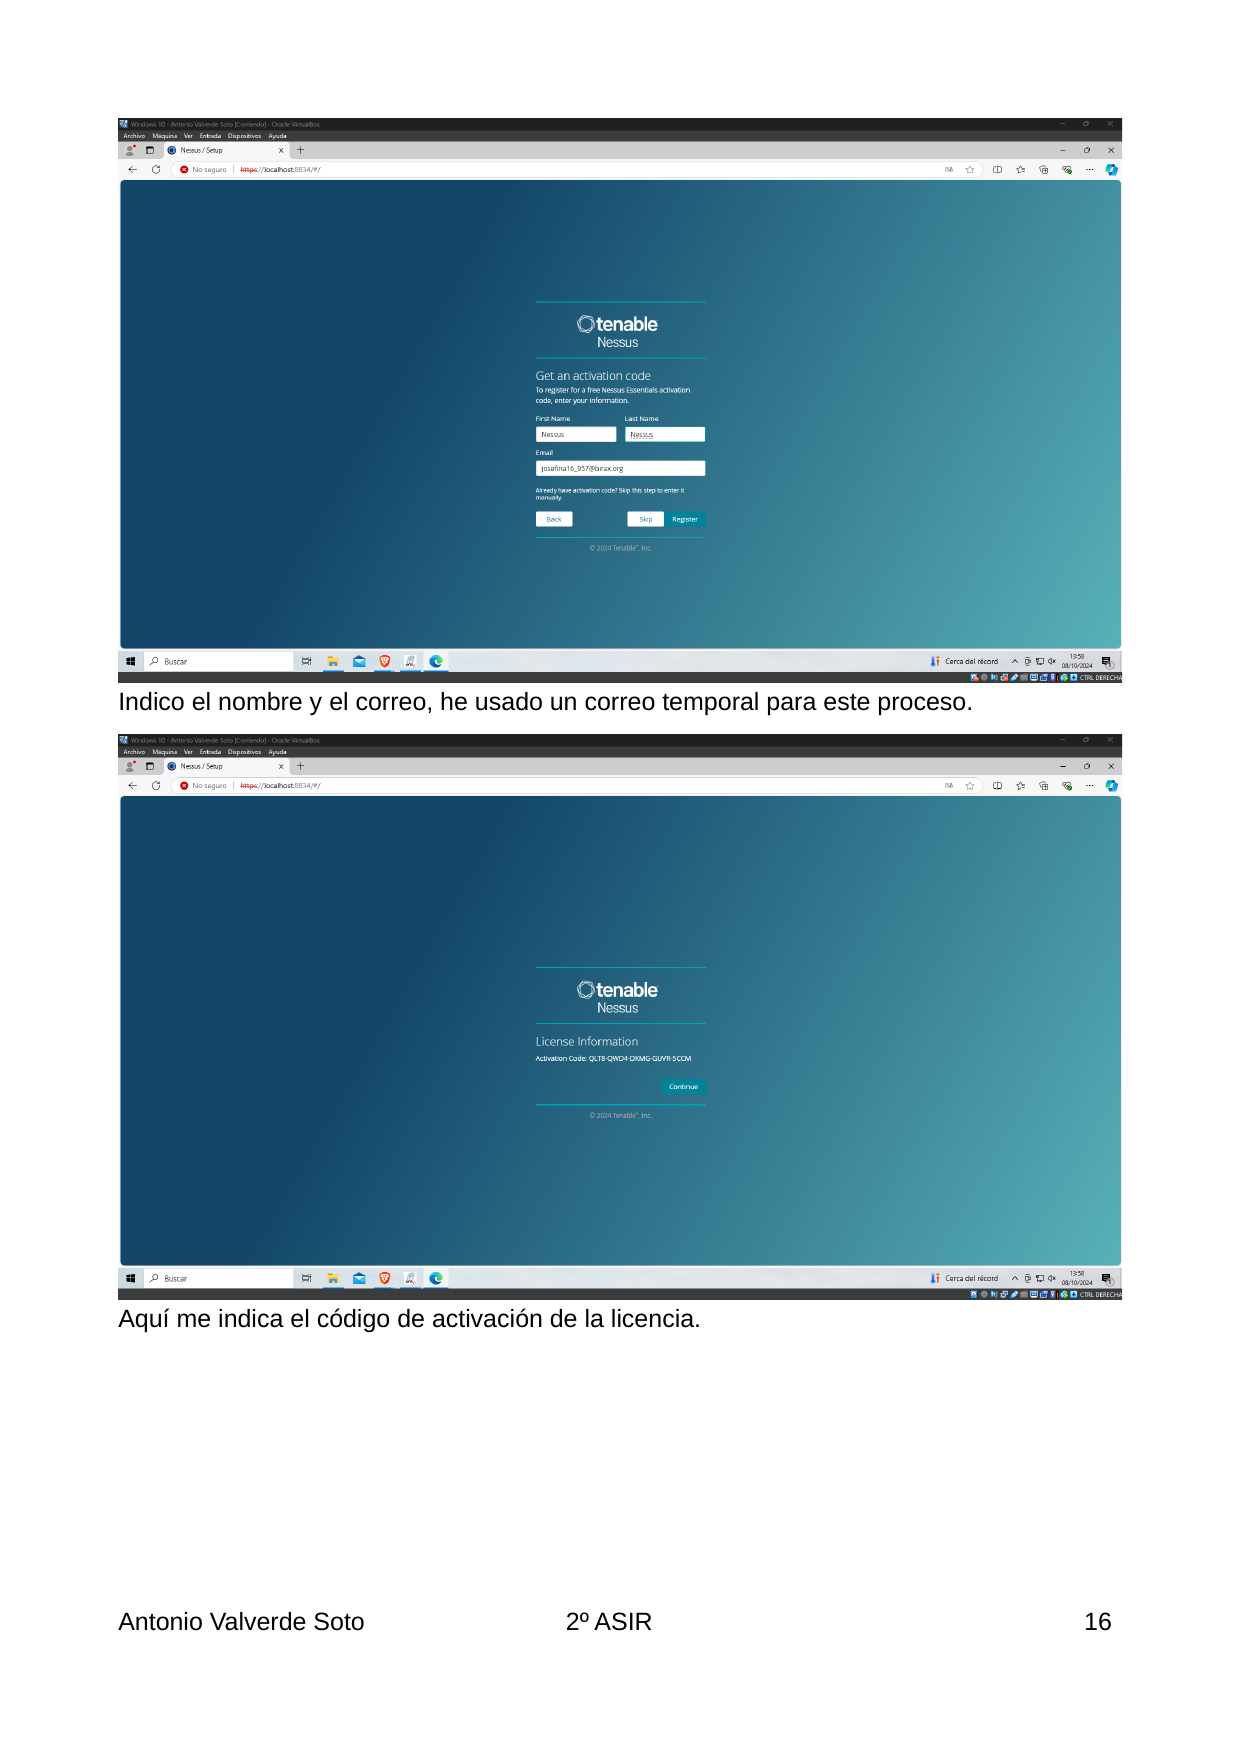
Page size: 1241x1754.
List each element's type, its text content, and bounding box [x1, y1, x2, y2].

picture [118, 734, 1123, 1300]
text Aquí me indica el código de activación de la licencia. [118, 1300, 1122, 1332]
picture [118, 118, 1123, 683]
text Indico el nombre y el correo, he usado un correo temporal para este proceso. [118, 683, 1122, 716]
